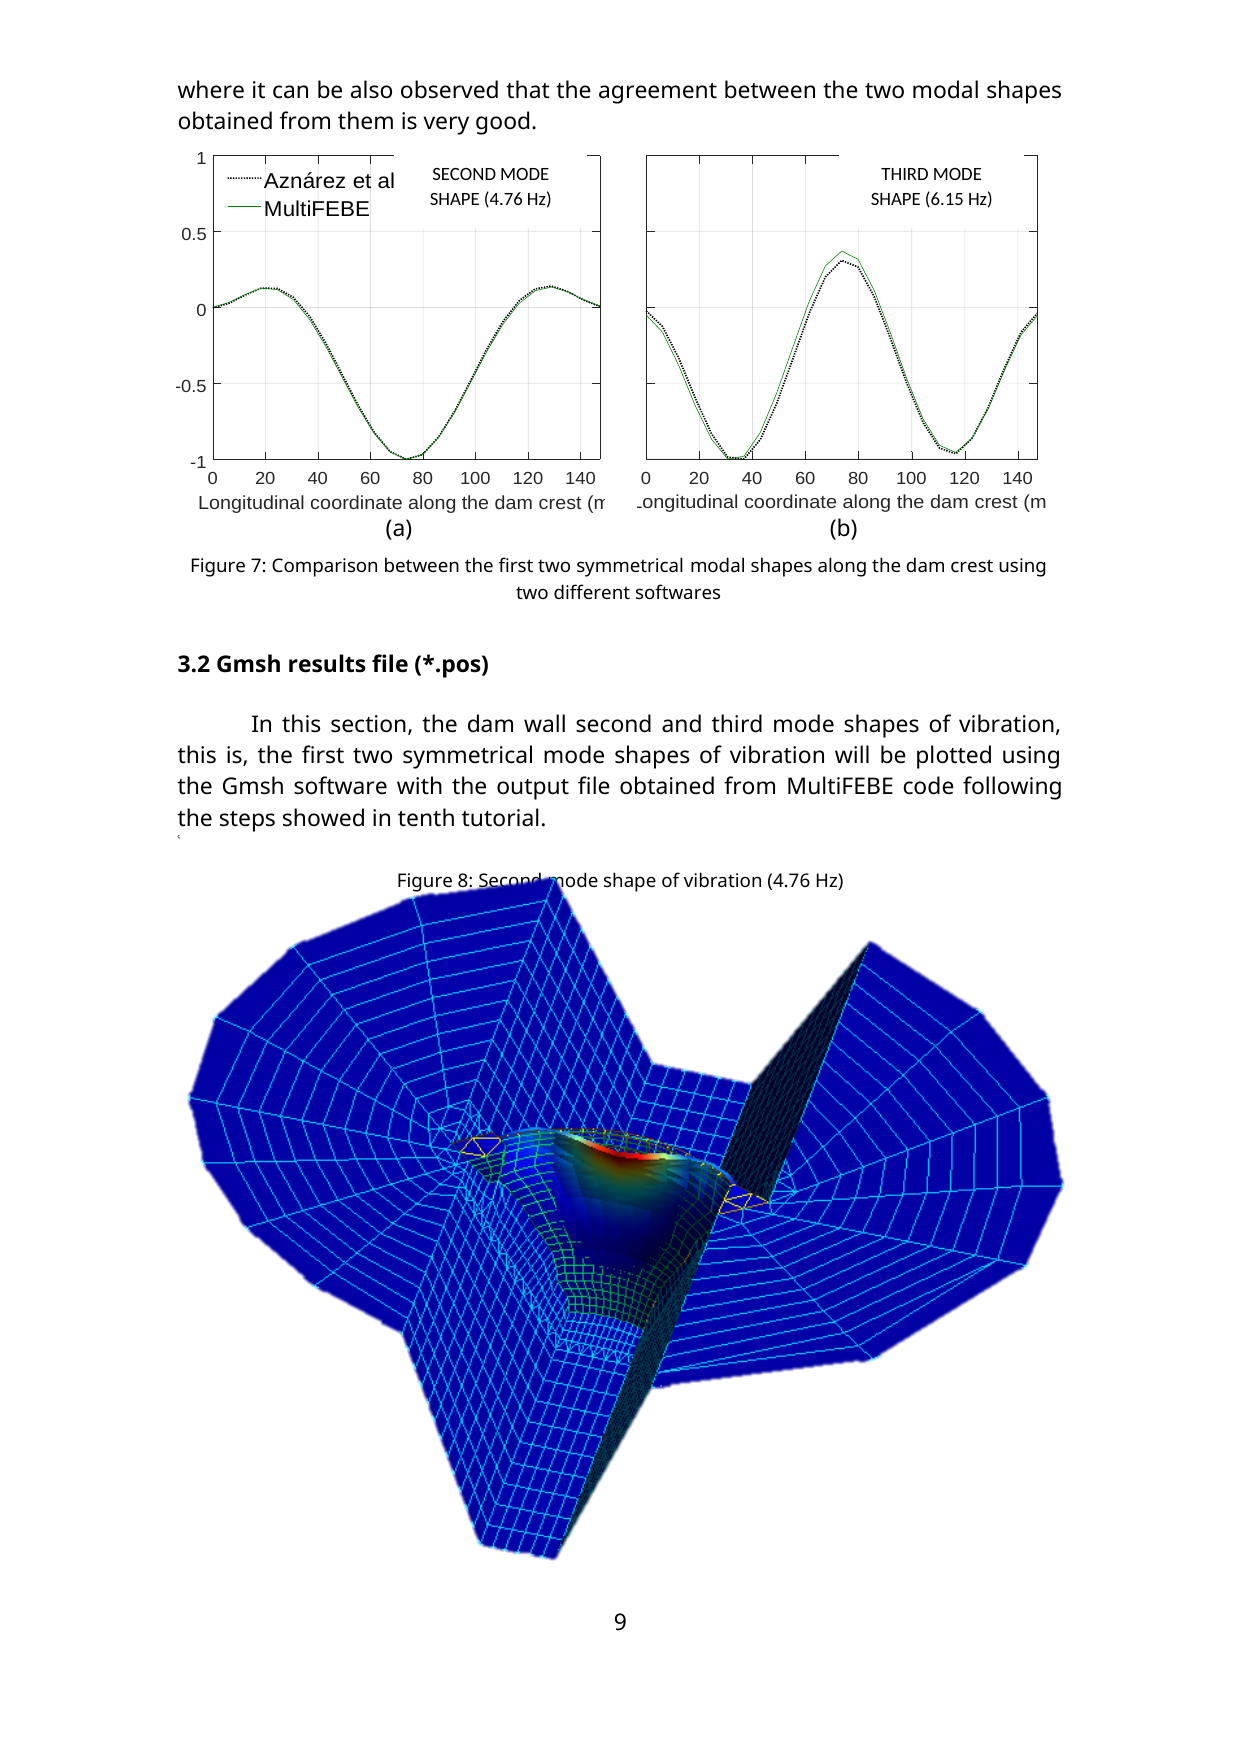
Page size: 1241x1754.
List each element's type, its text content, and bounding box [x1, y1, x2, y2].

table_cell Figure 7: Comparison between the first two symmetrical modal shapes along the dam crest using two different softwares [174, 542, 1063, 617]
text 3.2 Gmsh results file (*.pos) [177, 648, 1063, 680]
table_cell Figure 8: Second mode shape of vibration (4.76 Hz) [177, 866, 1063, 892]
table_header (a) [174, 136, 624, 542]
table_header (b) [624, 136, 1063, 542]
text where it can be also observed that the agreement between the two modal shapes obtained from them is very good. [177, 74, 1063, 136]
text In this section, the dam wall second and third mode shapes of vibration, this is, the first two symmetrical mode shapes of vibration will be plotted using the Gmsh software with the output file obtained from MultiFEBE code following the steps showed in tenth tutorial. [177, 708, 1063, 833]
text ç [177, 833, 1063, 840]
table_header [177, 840, 1063, 866]
